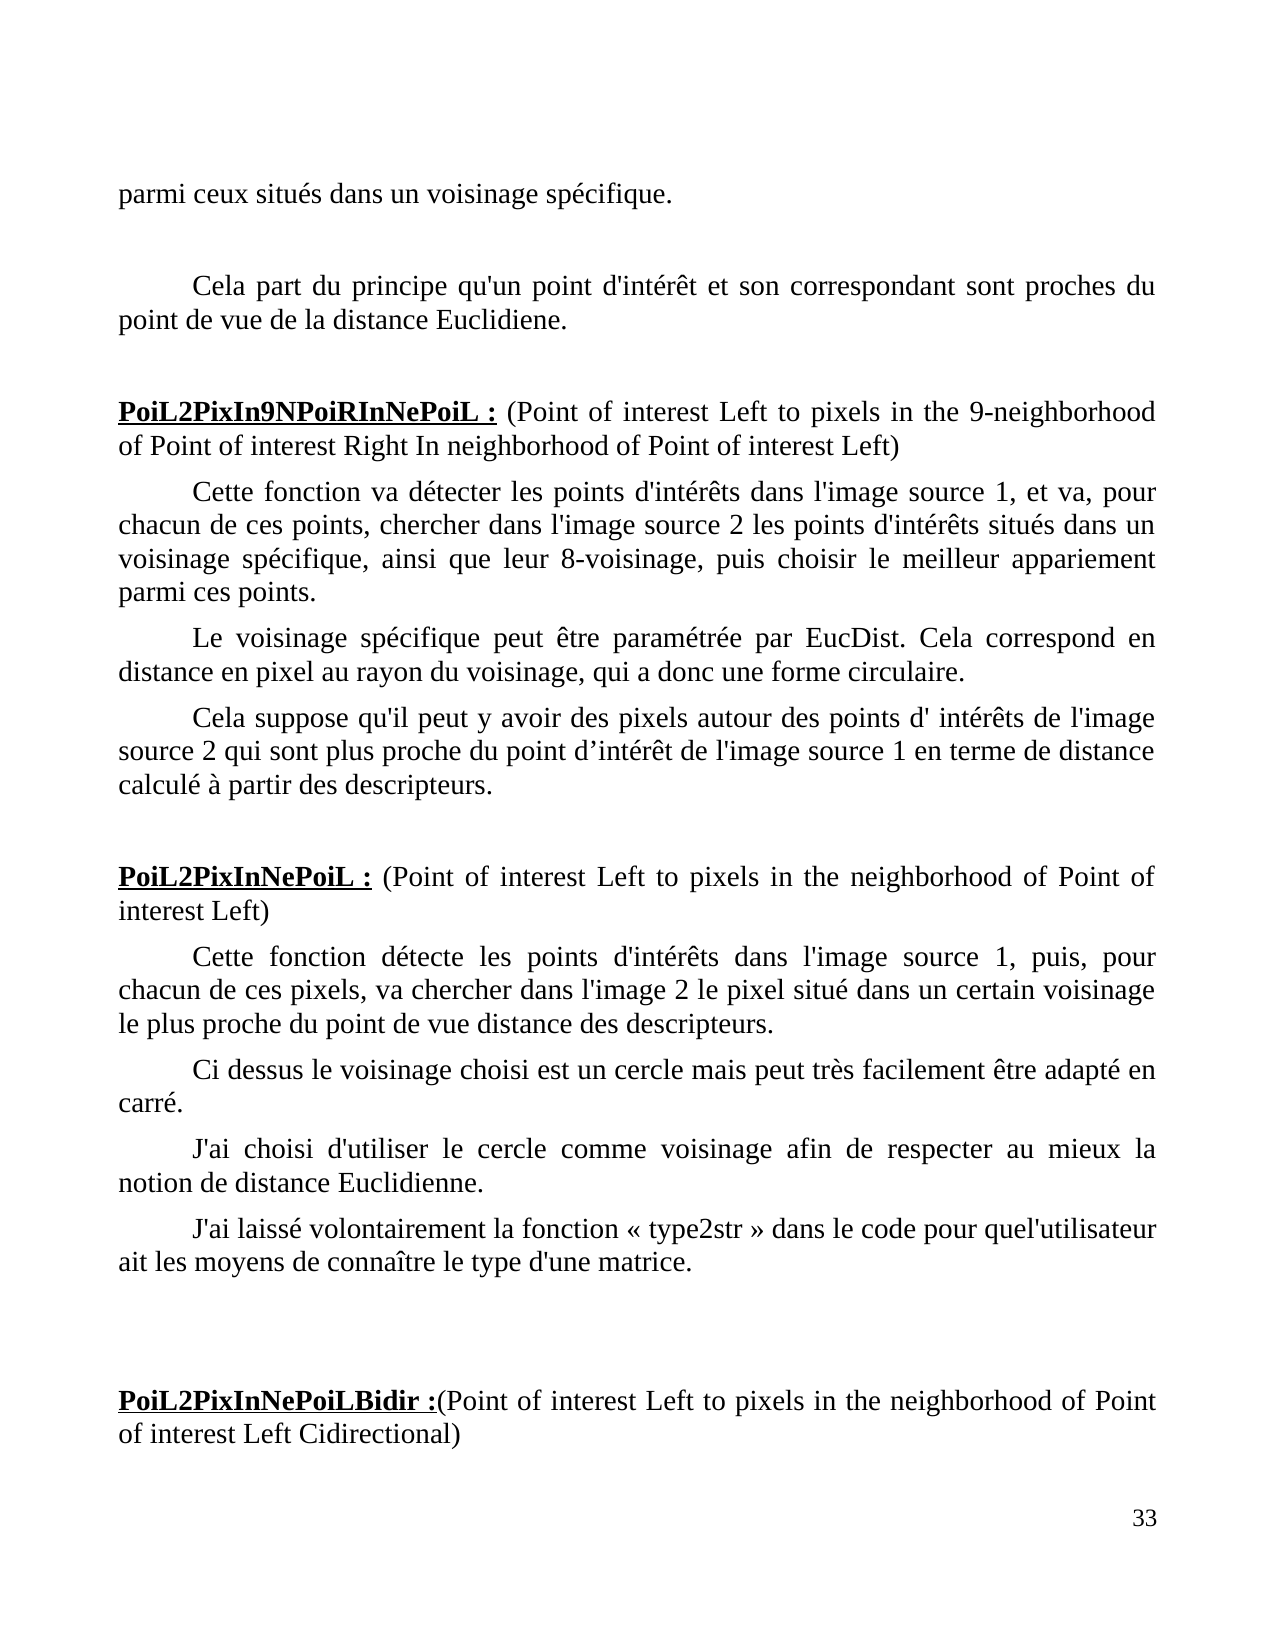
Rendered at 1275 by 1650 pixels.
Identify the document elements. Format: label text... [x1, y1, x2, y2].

text Cette fonction détecte les points d'intérêts dans l'image source 1, puis, pour chacun de ces pixels, va chercher dans l'image 2 le pixel situé dans un certain voisinage le plus proche du point de vue distance des descripteurs. [118, 939, 1157, 1039]
text Cette fonction va détecter les points d'intérêts dans l'image source 1, et va, pour chacun de ces points, chercher dans l'image source 2 les points d'intérêts situés dans un voisinage spécifique, ainsi que leur 8-voisinage, puis choisir le meilleur appariement parmi ces points. [118, 474, 1157, 608]
text J'ai laissé volontairement la fonction « type2str » dans le code pour quel'utilisateur ait les moyens de connaître le type d'une matrice. [118, 1211, 1157, 1278]
text Cela part du principe qu'un point d'intérêt et son correspondant sont proches du point de vue de la distance Euclidiene. [118, 268, 1157, 336]
text Cela suppose qu'il peut y avoir des pixels autour des points d' intérêts de l'image source 2 qui sont plus proche du point d’intérêt de l'image source 1 en terme de distance calculé à partir des descripteurs. [118, 700, 1157, 801]
text PoiL2PixIn9NPoiRInNePoiL : (Point of interest Left to pixels in the 9-neighborhood of Point of interest Right In neighborhood of Point of interest Left) [118, 394, 1157, 461]
text PoiL2PixInNePoiLBidir :(Point of interest Left to pixels in the neighborhood of Point of interest Left Cidirectional) [118, 1383, 1157, 1450]
text parmi ceux situés dans un voisinage spécifique. [118, 176, 1157, 210]
text PoiL2PixInNePoiL : (Point of interest Left to pixels in the neighborhood of Point of interest Left) [118, 859, 1157, 926]
text J'ai choisi d'utiliser le cercle comme voisinage afin de respecter au mieux la notion de distance Euclidienne. [118, 1131, 1157, 1198]
text Ci dessus le voisinage choisi est un cercle mais peut très facilement être adapté en carré. [118, 1052, 1157, 1119]
text Le voisinage spécifique peut être paramétrée par EucDist. Cela correspond en distance en pixel au rayon du voisinage, qui a donc une forme circulaire. [118, 620, 1157, 687]
